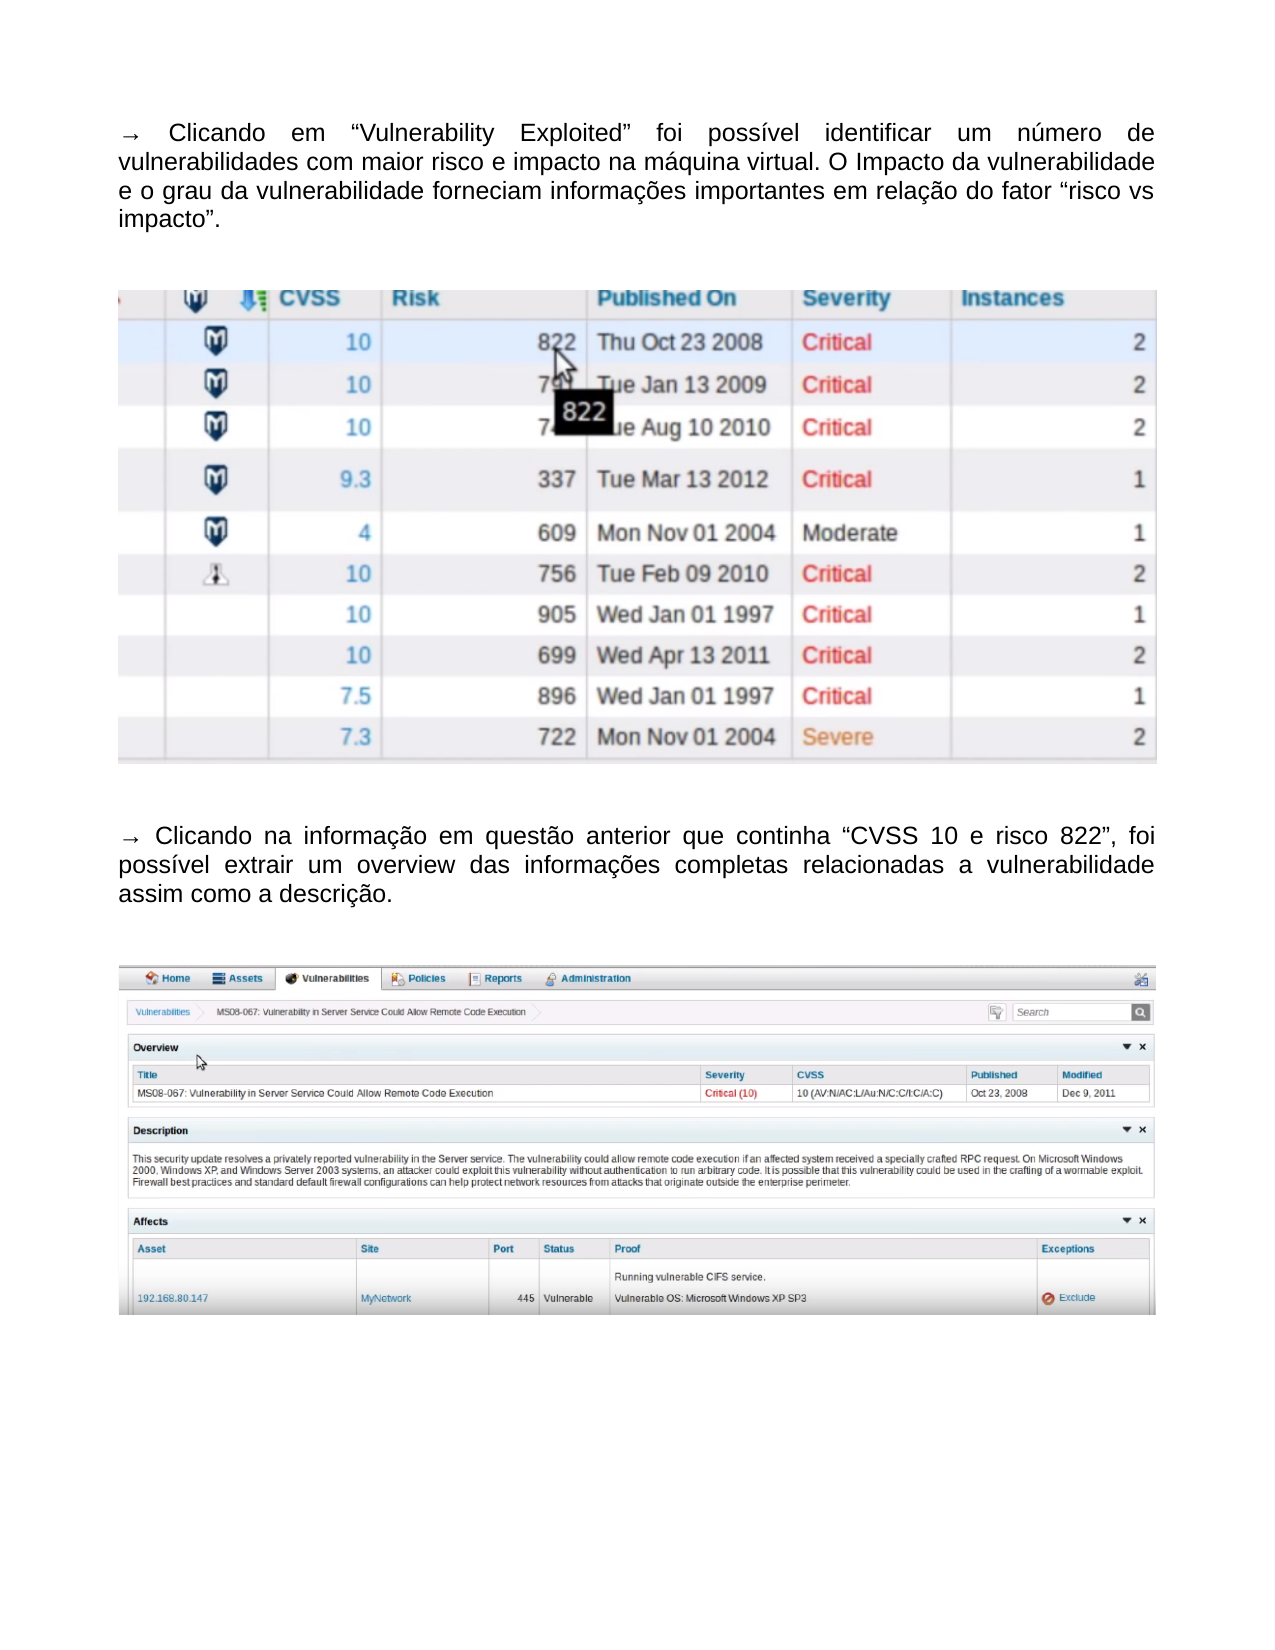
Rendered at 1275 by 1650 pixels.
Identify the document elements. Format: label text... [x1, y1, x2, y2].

text → Clicando em “Vulnerability Exploited” foi possível identificar um número de vulnerabilidades com maior risco e impacto na máquina virtual. O Impacto da vulnerabilidade e o grau da vulnerabilidade forneciam informações importantes em relação do fator “risco vs impacto”. [118, 118, 1157, 233]
picture [118, 290, 1157, 764]
text → Clicando na informação em questão anterior que continha “CVSS 10 e risco 822”, foi possível extrair um overview das informações completas relacionadas a vulnerabilidade assim como a descrição. [118, 821, 1157, 907]
picture [118, 965, 1157, 1317]
